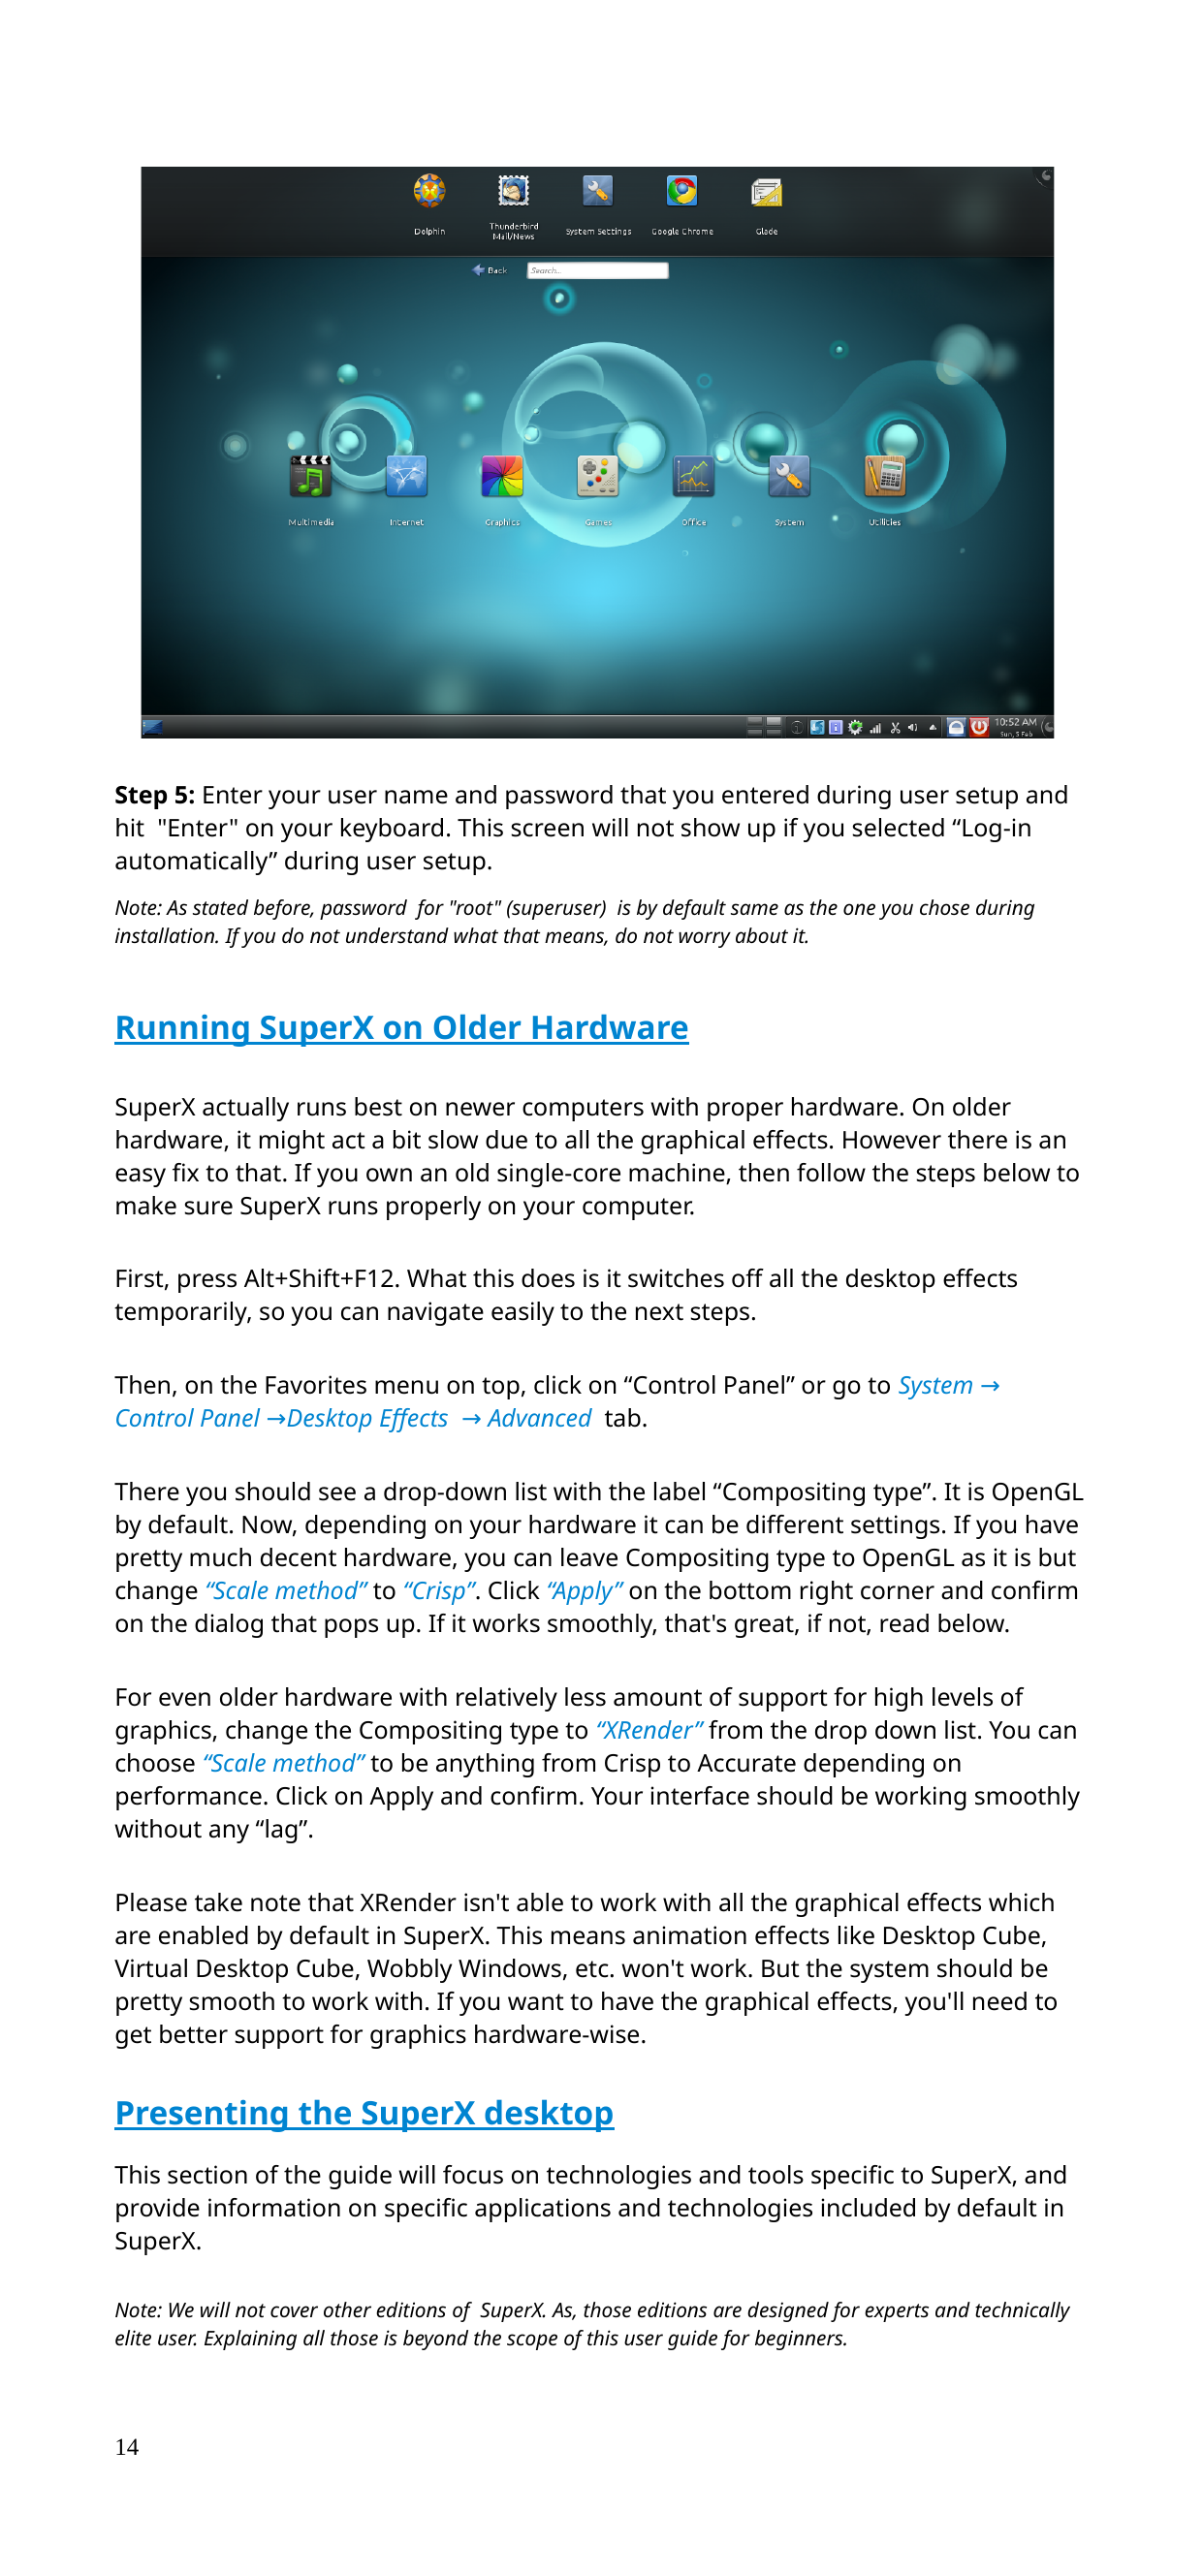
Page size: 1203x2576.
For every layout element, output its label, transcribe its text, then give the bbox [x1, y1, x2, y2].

text Note: We will not cover other editions of SuperX. As, those editions are designed for experts and technically elite user. Explaining all those is beyond the scope of this user guide for beginners. [114, 2296, 1088, 2351]
picture [141, 167, 1055, 738]
text This section of the guide will focus on technologies and tools specific to SuperX, and provide information on specific applications and technologies included by default in SuperX. [114, 2158, 1088, 2257]
text There you should see a drop-down list with the label “Compositing type”. It is OpenGL by default. Now, depending on your hardware it can be different settings. If you have pretty much decent hardware, you can leave Compositing type to OpenGL as it is but change “Scale method” to “Crisp”. Click “Apply” on the bottom right corner and confirm on the dialog that pops up. If it works smoothly, that's great, if not, read below. [114, 1474, 1088, 1640]
subtitle Presenting the SuperX desktop [114, 2090, 1088, 2134]
text For even older hardware with relatively less amount of support for high levels of graphics, change the Compositing type to “XRender” from the drop down list. You can choose “Scale method” to be anything from Crisp to Accurate depending on performance. Click on Apply and confirm. Your interface should be working smoothly without any “lag”. [114, 1680, 1088, 1845]
text Note: As stated before, password for "root" (superuser) is by default same as the one you chose during installation. If you do not understand what that means, do not worry about it. [114, 894, 1088, 949]
text SuperX actually runs best on newer computers with proper hardware. On older hardware, it might act a bit slow due to all the graphical effects. However there is an easy fix to that. If you own an old single-core machine, then follow the steps below to make sure SuperX runs properly on your computer. [114, 1089, 1088, 1222]
text Then, on the Favorites menu on top, click on “Control Panel” or go to System → Control Panel →Desktop Effects → Advanced tab. [114, 1368, 1088, 1434]
subtitle Running SuperX on Older Hardware [114, 1005, 1088, 1050]
text Please take note that XRender isn't able to work with all the graphical effects which are enabled by default in SuperX. This means animation effects like Desktop Cube, Virtual Desktop Cube, Wobbly Windows, etc. won't work. But the system should be pretty smooth to work with. If you want to have the graphical effects, you'll need to get better support for graphics hardware-wise. [114, 1885, 1088, 2051]
text Step 5: Enter your user name and password that you entered during user setup and hit "Enter" on your keyboard. This screen will not show up if you selected “Log-in automatically” during user setup. [114, 778, 1088, 877]
text First, press Alt+Shift+F12. What this does is it switches off all the desktop effects temporarily, so you can navigate easily to the next steps. [114, 1262, 1088, 1328]
